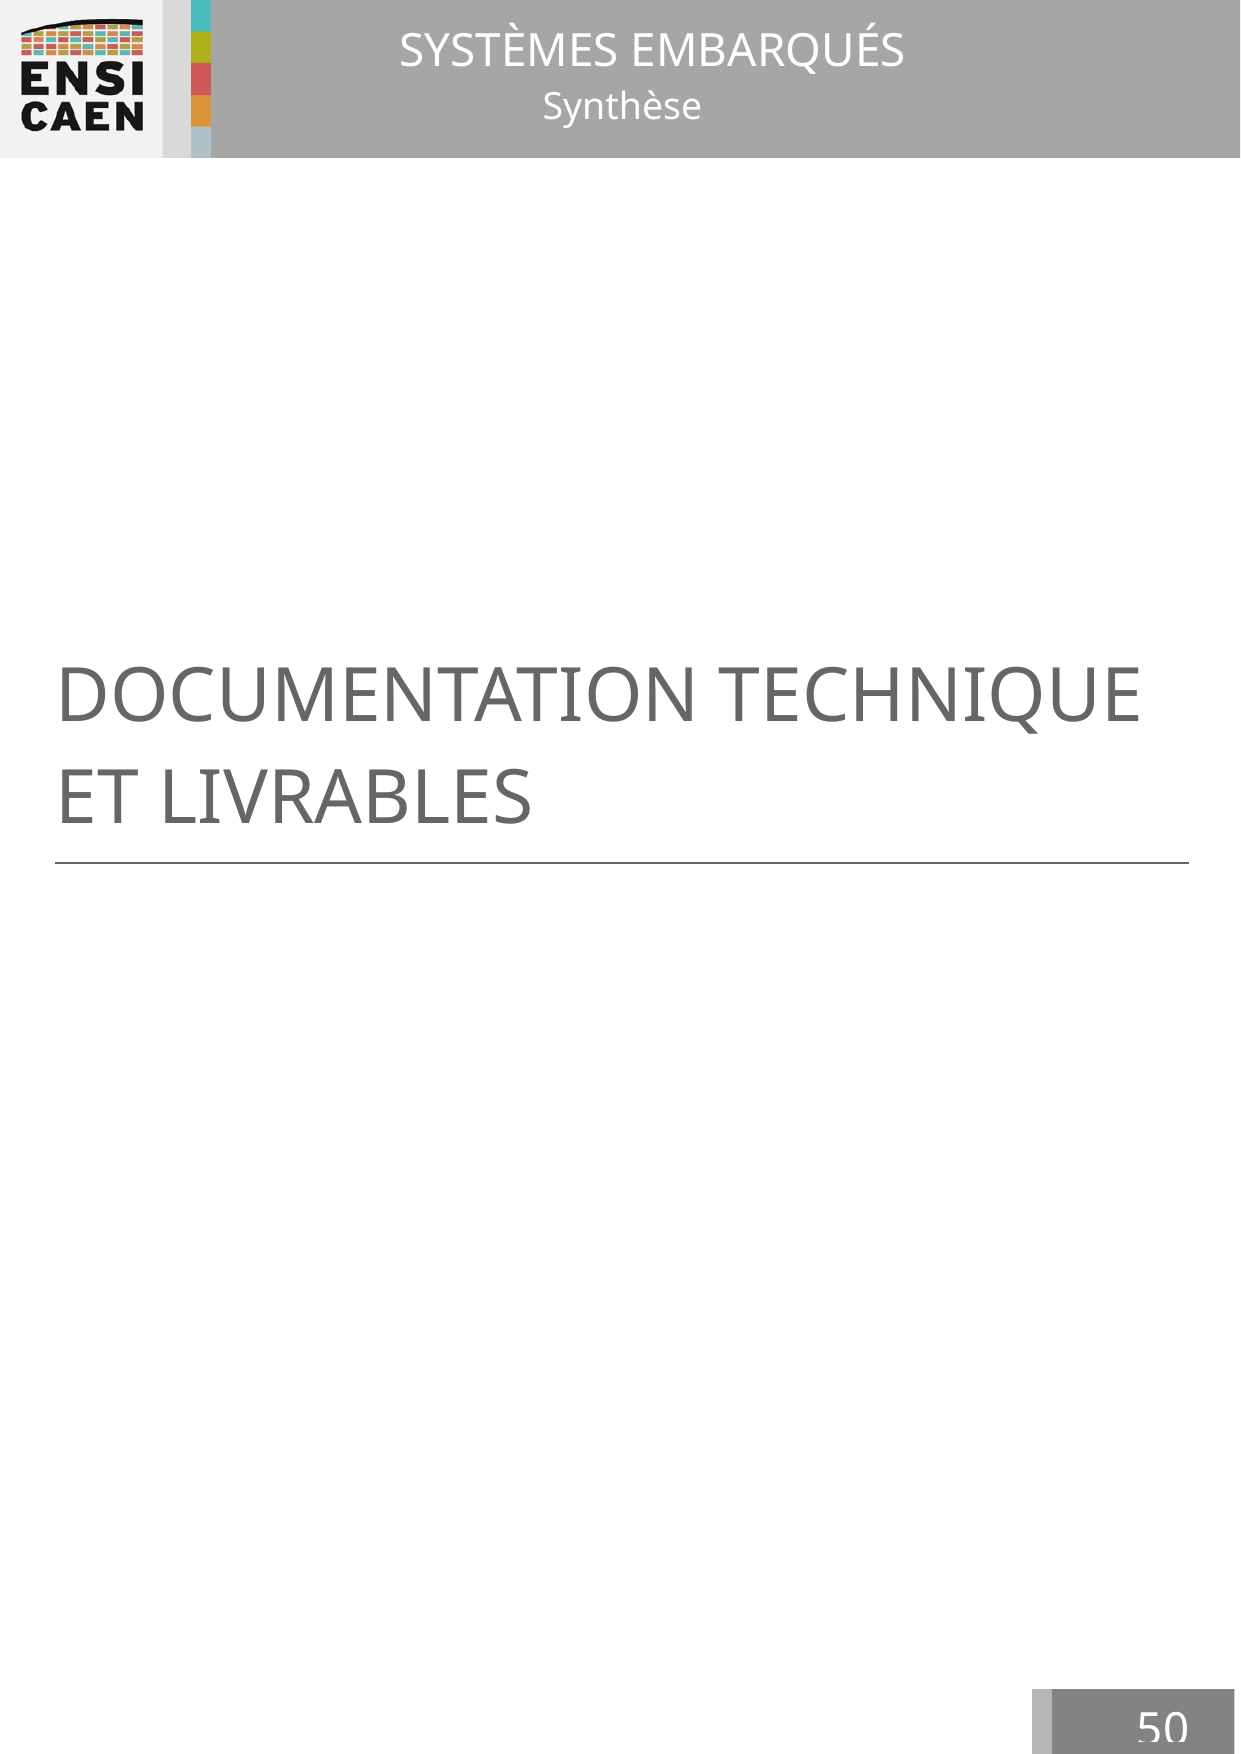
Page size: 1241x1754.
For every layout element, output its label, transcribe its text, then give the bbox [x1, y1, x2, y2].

picture [1032, 1689, 1235, 1754]
picture [0, 0, 1241, 158]
text ET LIVRABLES [55, 743, 1189, 845]
text DOCUMENTATION TECHNIQUE [55, 641, 1189, 743]
